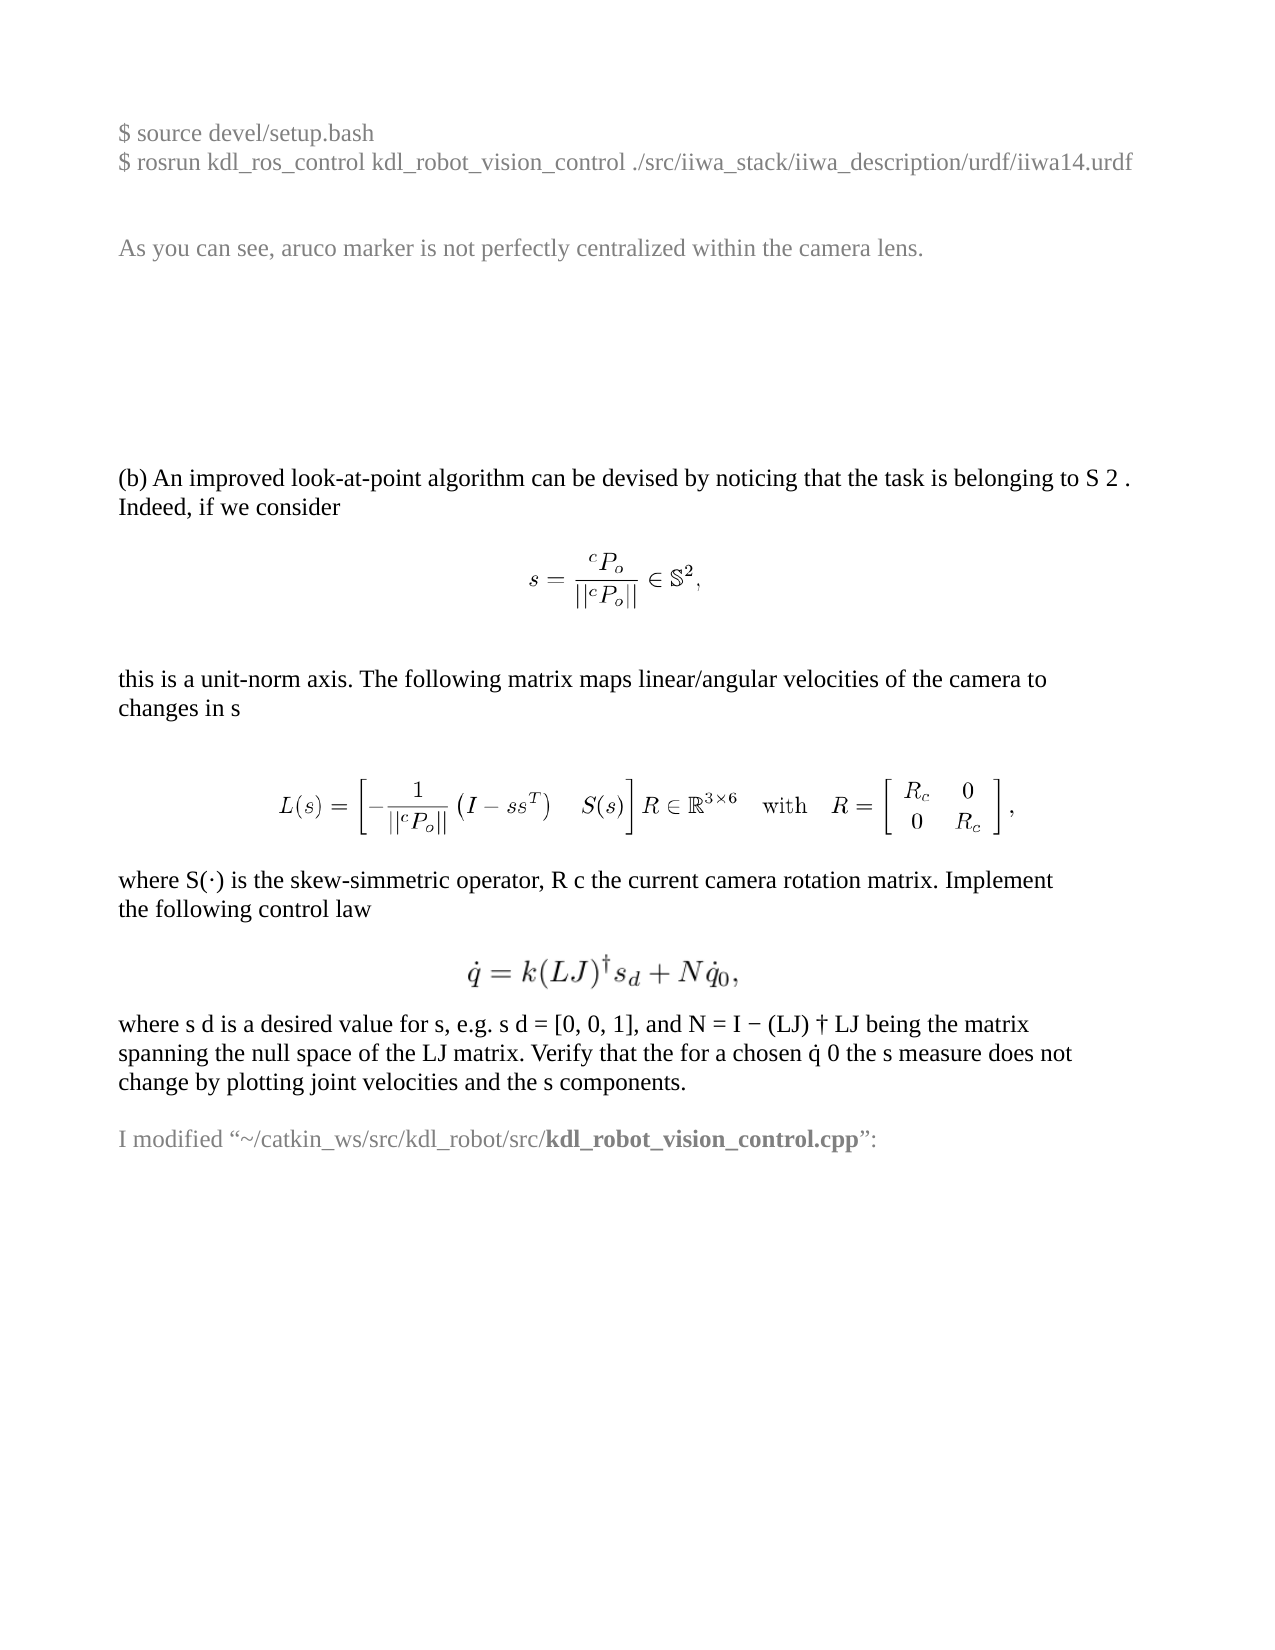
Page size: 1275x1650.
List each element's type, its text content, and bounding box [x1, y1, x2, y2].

text (b) An improved look-at-point algorithm can be devised by noticing that the task is belonging to S 2 . [118, 463, 1157, 492]
picture [582, 938, 748, 996]
text Indeed, if we consider [118, 492, 1157, 521]
picture [442, 779, 1026, 855]
text where s d is a desired value for s, e.g. s d = [0, 0, 1], and N = I − (LJ) † LJ being the matrix [118, 1009, 1157, 1038]
text $ source devel/setup.bash [118, 118, 1157, 147]
text I modified “~/catkin_ws/src/kdl_robot/src/kdl_robot_vision_control.cpp”: [118, 1124, 1157, 1153]
text changes in s [118, 693, 1157, 722]
text As you can see, aruco marker is not perfectly centralized within the camera lens. [118, 233, 1157, 262]
text $ rosrun kdl_ros_control kdl_robot_vision_control ./src/iiwa_stack/iiwa_description/urdf/iiwa14.urdf [118, 147, 1157, 176]
text spanning the null space of the LJ matrix. Verify that the for a chosen q̇ 0 the s measure does not [118, 1038, 1157, 1067]
text change by plotting joint velocities and the s components. [118, 1067, 1157, 1096]
text where S(·) is the skew-simmetric operator, R c the current camera rotation matrix. Implement [118, 866, 1157, 894]
text the following control law [118, 894, 1157, 923]
picture [554, 539, 677, 624]
text this is a unit-norm axis. The following matrix maps linear/angular velocities of the camera to [118, 664, 1157, 693]
